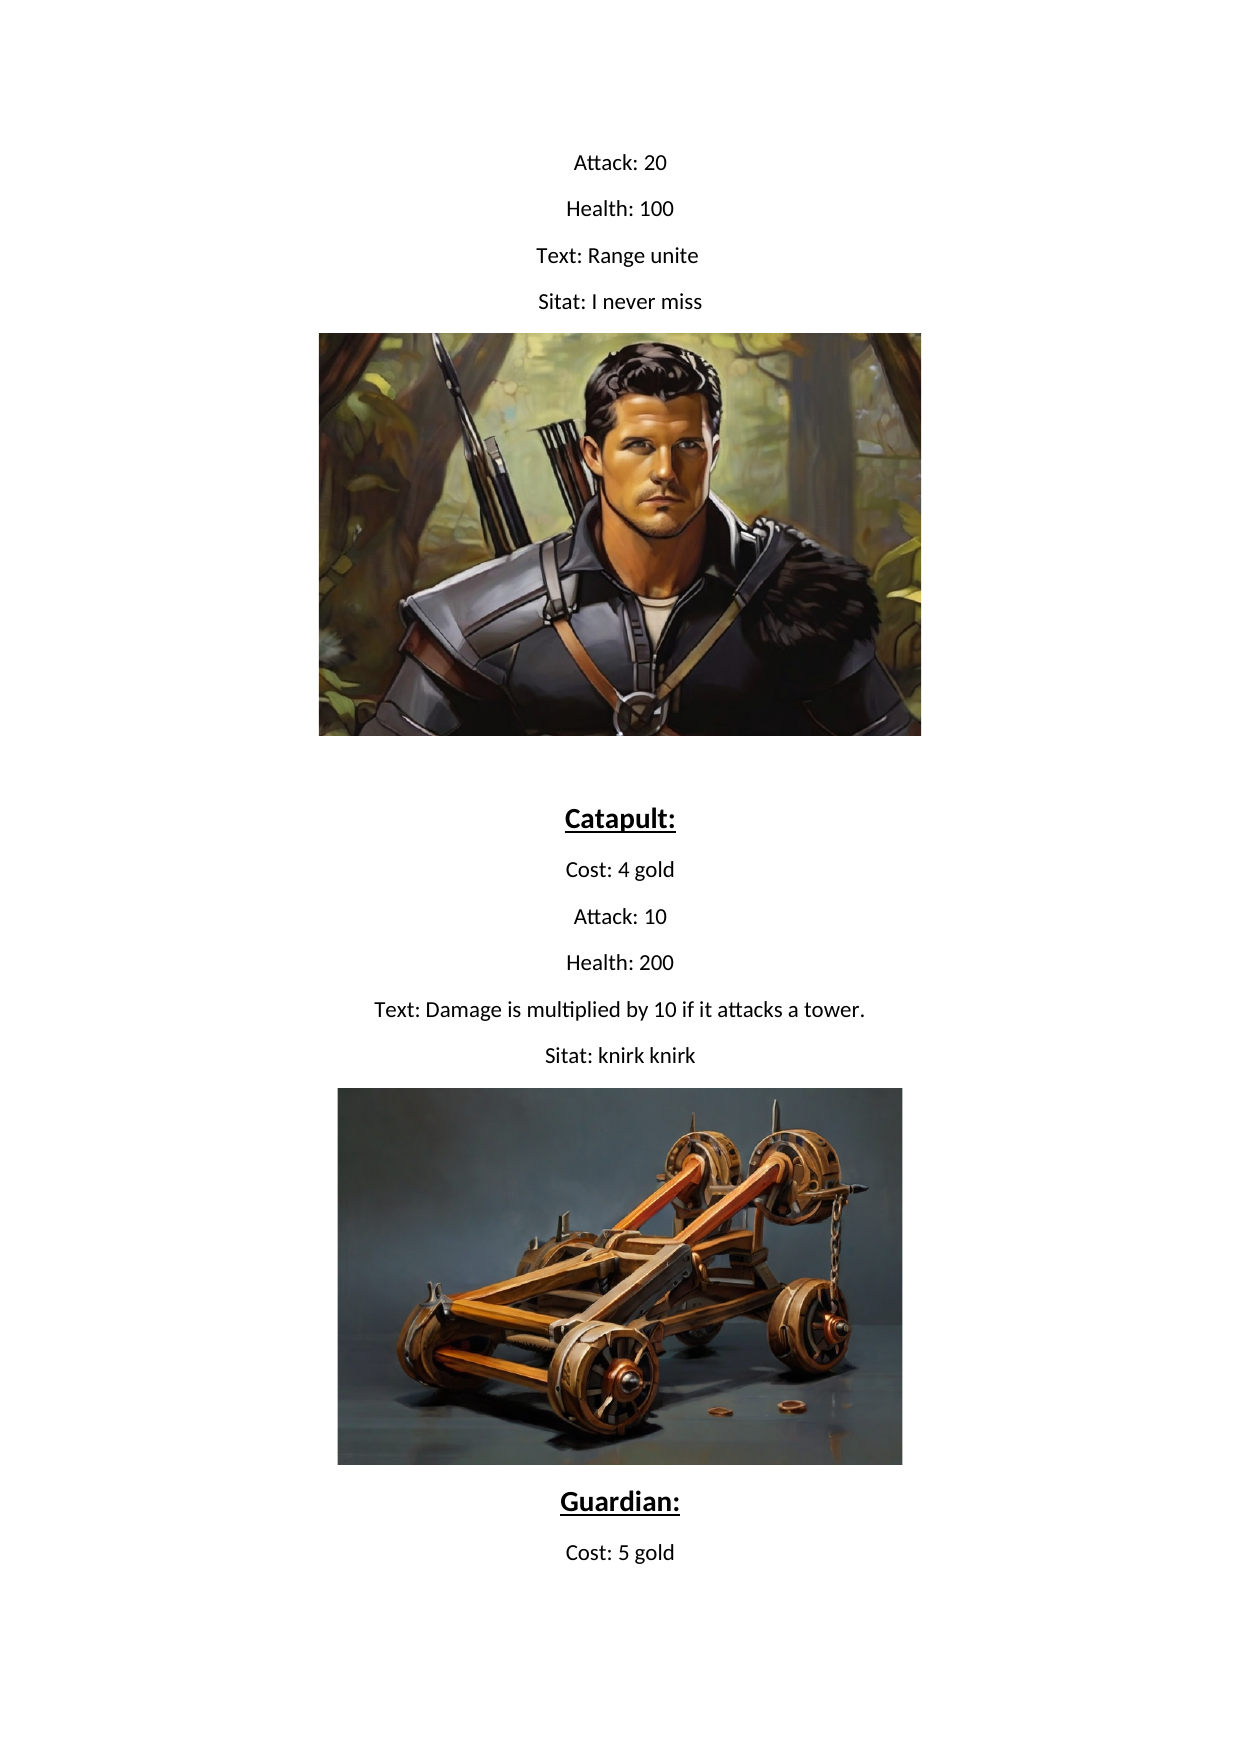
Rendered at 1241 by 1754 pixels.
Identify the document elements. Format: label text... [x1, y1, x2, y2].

text Attack: 20 [148, 148, 1093, 176]
text Sitat: knirk knirk [148, 1042, 1093, 1069]
text Cost: 5 gold [148, 1538, 1093, 1566]
text Attack: 10 [148, 902, 1093, 930]
text Health: 100 [148, 194, 1093, 222]
text Cost: 4 gold [148, 855, 1093, 883]
text Text: Damage is multiplied by 10 if it attacks a tower. [148, 995, 1093, 1023]
text Guardian: [148, 1483, 1093, 1519]
text Health: 200 [148, 948, 1093, 976]
text Catapult: [148, 801, 1093, 836]
text Text: Range unite [148, 241, 1093, 269]
text Sitat: I never miss [148, 287, 1093, 315]
